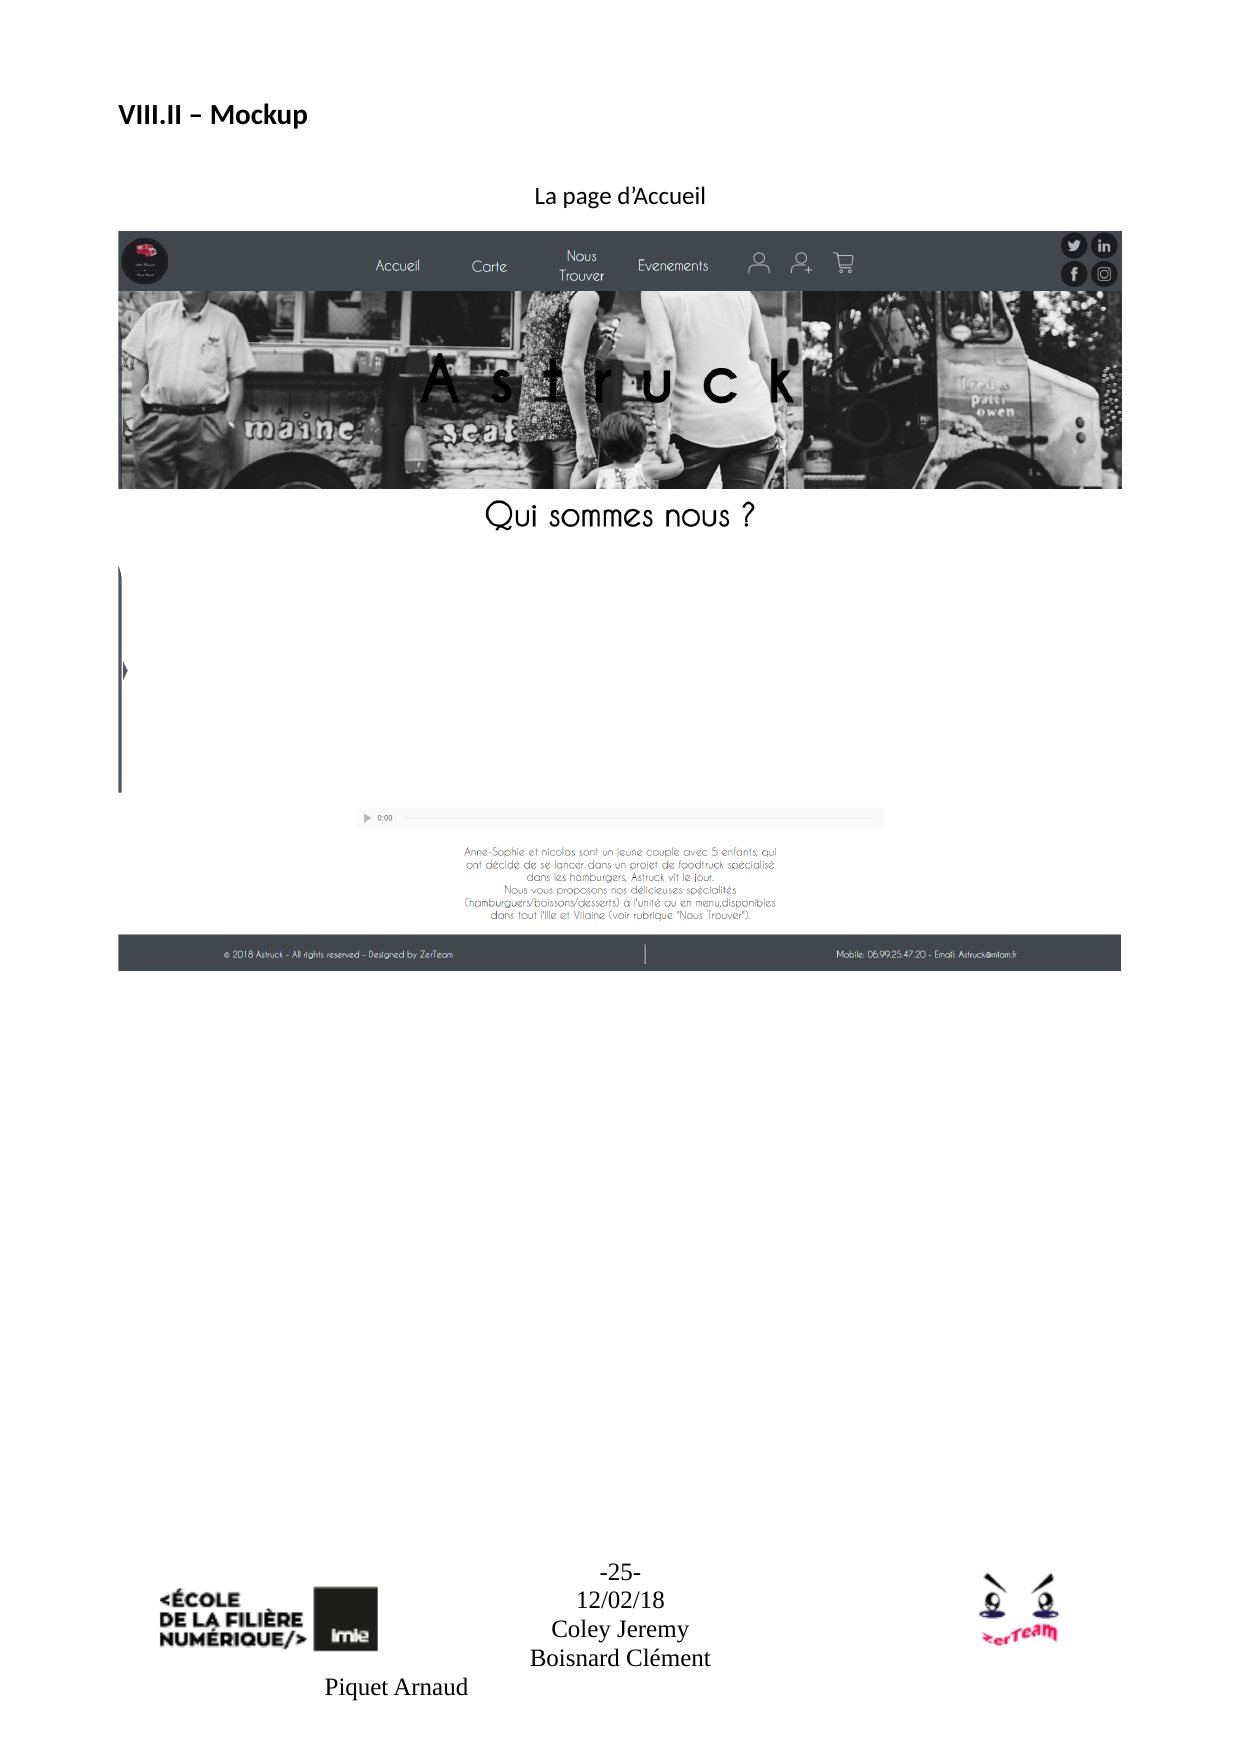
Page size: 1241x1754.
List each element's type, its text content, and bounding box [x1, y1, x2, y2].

text La page d’Accueil [118, 181, 1122, 211]
subtitle VIII.II – Mockup [118, 96, 1122, 131]
